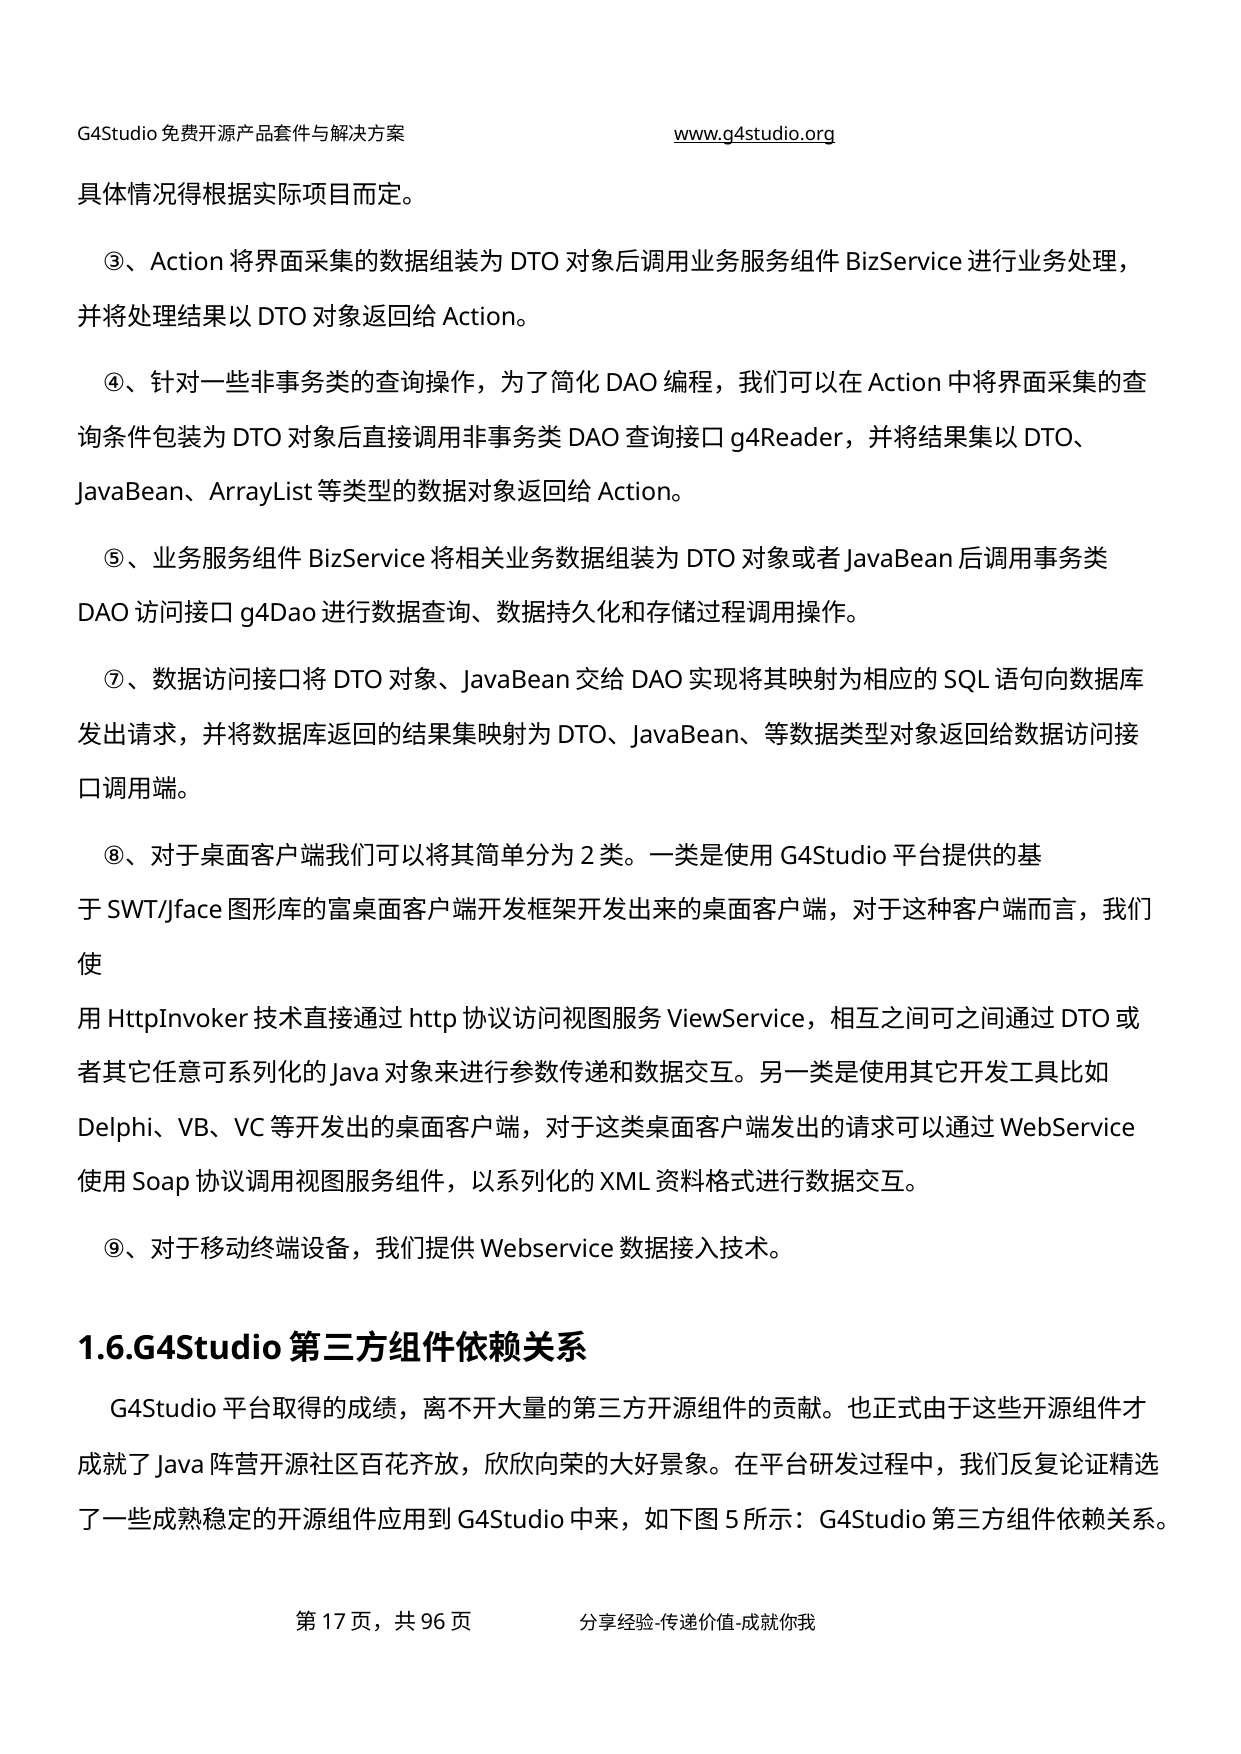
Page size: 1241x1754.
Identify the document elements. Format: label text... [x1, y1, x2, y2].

text 具体情况得根据实际项目而定。 [77, 175, 1163, 211]
text G4Studio平台取得的成绩，离不开大量的第三方开源组件的贡献。也正式由于这些开源组件才成就了Java阵营开源社区百花齐放，欣欣向荣的大好景象。在平台研发过程中，我们反复论证精选了一些成熟稳定的开源组件应用到G4Studio中来，如下图5所示：G4Studio第三方组件依赖关系。在此，我们也像这些开源组件的作者表示由衷的感谢和敬意。提示：如下所示部分组件为商业不友好组件或收费组件，建议大家使用时根据自己项目实际情况酌情删减或按照相应组件的产品协议灵活使用。 [77, 1381, 1163, 1536]
text ⑤、业务服务组件BizService将相关业务数据组装为DTO对象或者JavaBean后调用事务类DAO访问接口g4Dao进行数据查询、数据持久化和存储过程调用操作。 [77, 538, 1163, 629]
text ⑧、对于桌面客户端我们可以将其简单分为2类。一类是使用G4Studio平台提供的基于SWT/Jface图形库的富桌面客户端开发框架开发出来的桌面客户端，对于这种客户端而言，我们使 用HttpInvoker技术直接通过http协议访问视图服务ViewService，相互之间可之间通过DTO或者其它任意可系列化的Java对象来进行参数传递和数据交互。另一类是使用其它开发工具比如Delphi、VB、VC等开发出的桌面客户端，对于这类桌面客户端发出的请求可以通过WebService使用Soap协议调用视图服务组件，以系列化的XML资料格式进行数据交互。 [77, 835, 1163, 1198]
text ⑨、对于移动终端设备，我们提供Webservice数据接入技术。 [77, 1228, 1163, 1265]
text ④、针对一些非事务类的查询操作，为了简化DAO编程，我们可以在Action中将界面采集的查询条件包装为DTO对象后直接调用非事务类DAO查询接口g4Reader，并将结果集以DTO、 JavaBean、ArrayList等类型的数据对象返回给Action。 [77, 363, 1163, 508]
subtitle 1.6.G4Studio第三方组件依赖关系 [77, 1320, 1163, 1369]
text ③、Action将界面采集的数据组装为DTO对象后调用业务服务组件BizService进行业务处理，并将处理结果以DTO对象返回给Action。 [77, 242, 1163, 332]
text ⑦、数据访问接口将DTO对象、JavaBean交给DAO实现将其映射为相应的SQL语句向数据库发出请求，并将数据库返回的结果集映射为DTO、JavaBean、等数据类型对象返回给数据访问接口调用端。 [77, 660, 1163, 805]
